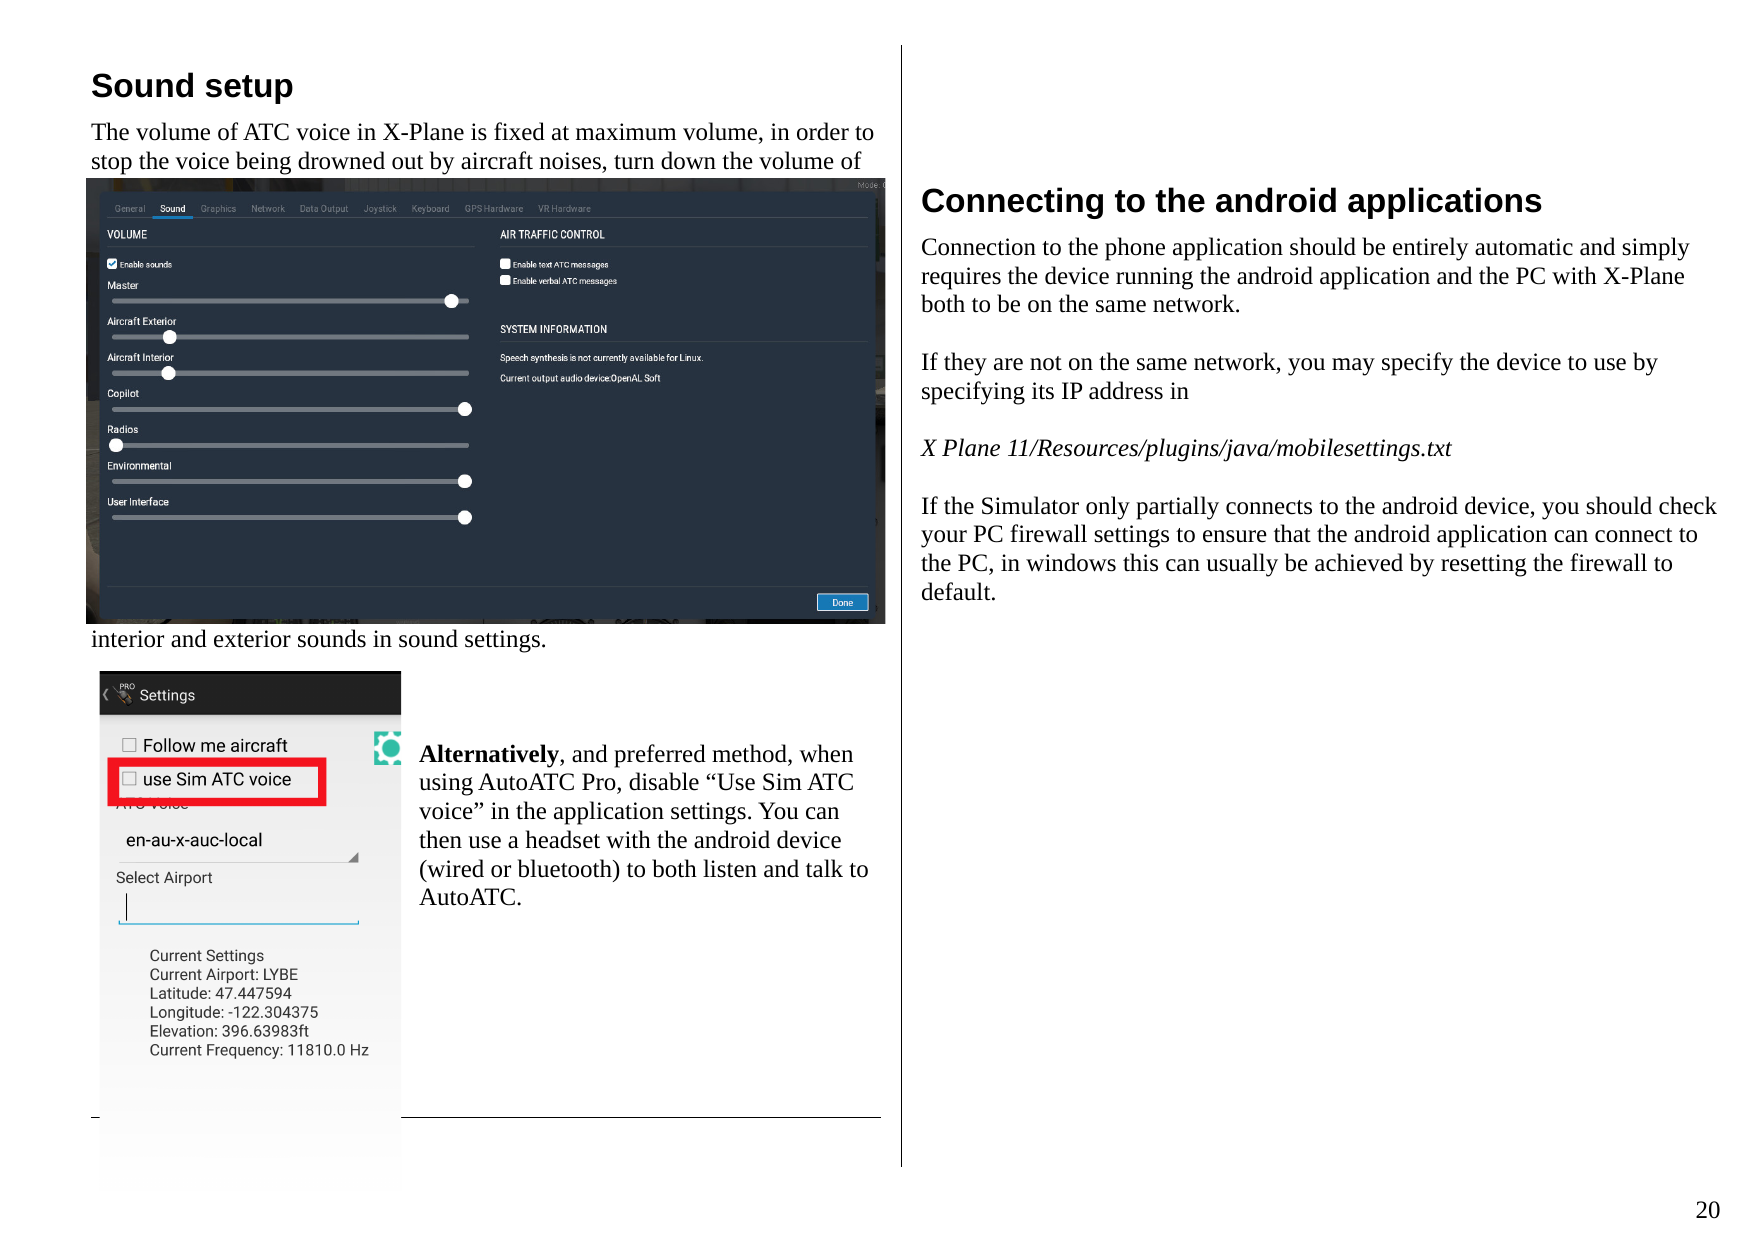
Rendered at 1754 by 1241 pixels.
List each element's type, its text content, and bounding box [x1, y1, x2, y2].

text The volume of ATC voice in X-Plane is fixed at maximum volume, in order to stop the voice being drowned out by aircraft noises, turn down the volume of [91, 117, 881, 178]
picture [86, 178, 886, 624]
text Alternatively, and preferred method, when using AutoATC Pro, disable “Use Sim ATC voice” in the application settings. You can then use a headset with the android device (wired or bluetooth) to both listen and talk to AutoATC. [402, 739, 881, 911]
subtitle Connecting to the android applications [921, 181, 1738, 220]
text If the Simulator only partially connects to the android device, you should check your PC firewall settings to ensure that the android application can connect to the PC, in windows this can usually be achieved by resetting the firewall to default. [921, 491, 1720, 606]
picture [99, 671, 402, 1191]
text interior and exterior sounds in sound settings. [91, 624, 881, 652]
text X Plane 11/Resources/plugins/java/mobilesettings.txt [921, 433, 1720, 462]
text Connection to the phone application should be entirely automatic and simply requires the device running the android application and the PC with X-Plane both to be on the same network. [921, 232, 1720, 318]
subtitle Sound setup [91, 66, 898, 105]
text If they are not on the same network, you may specify the device to use by specifying its IP address in [921, 347, 1720, 404]
